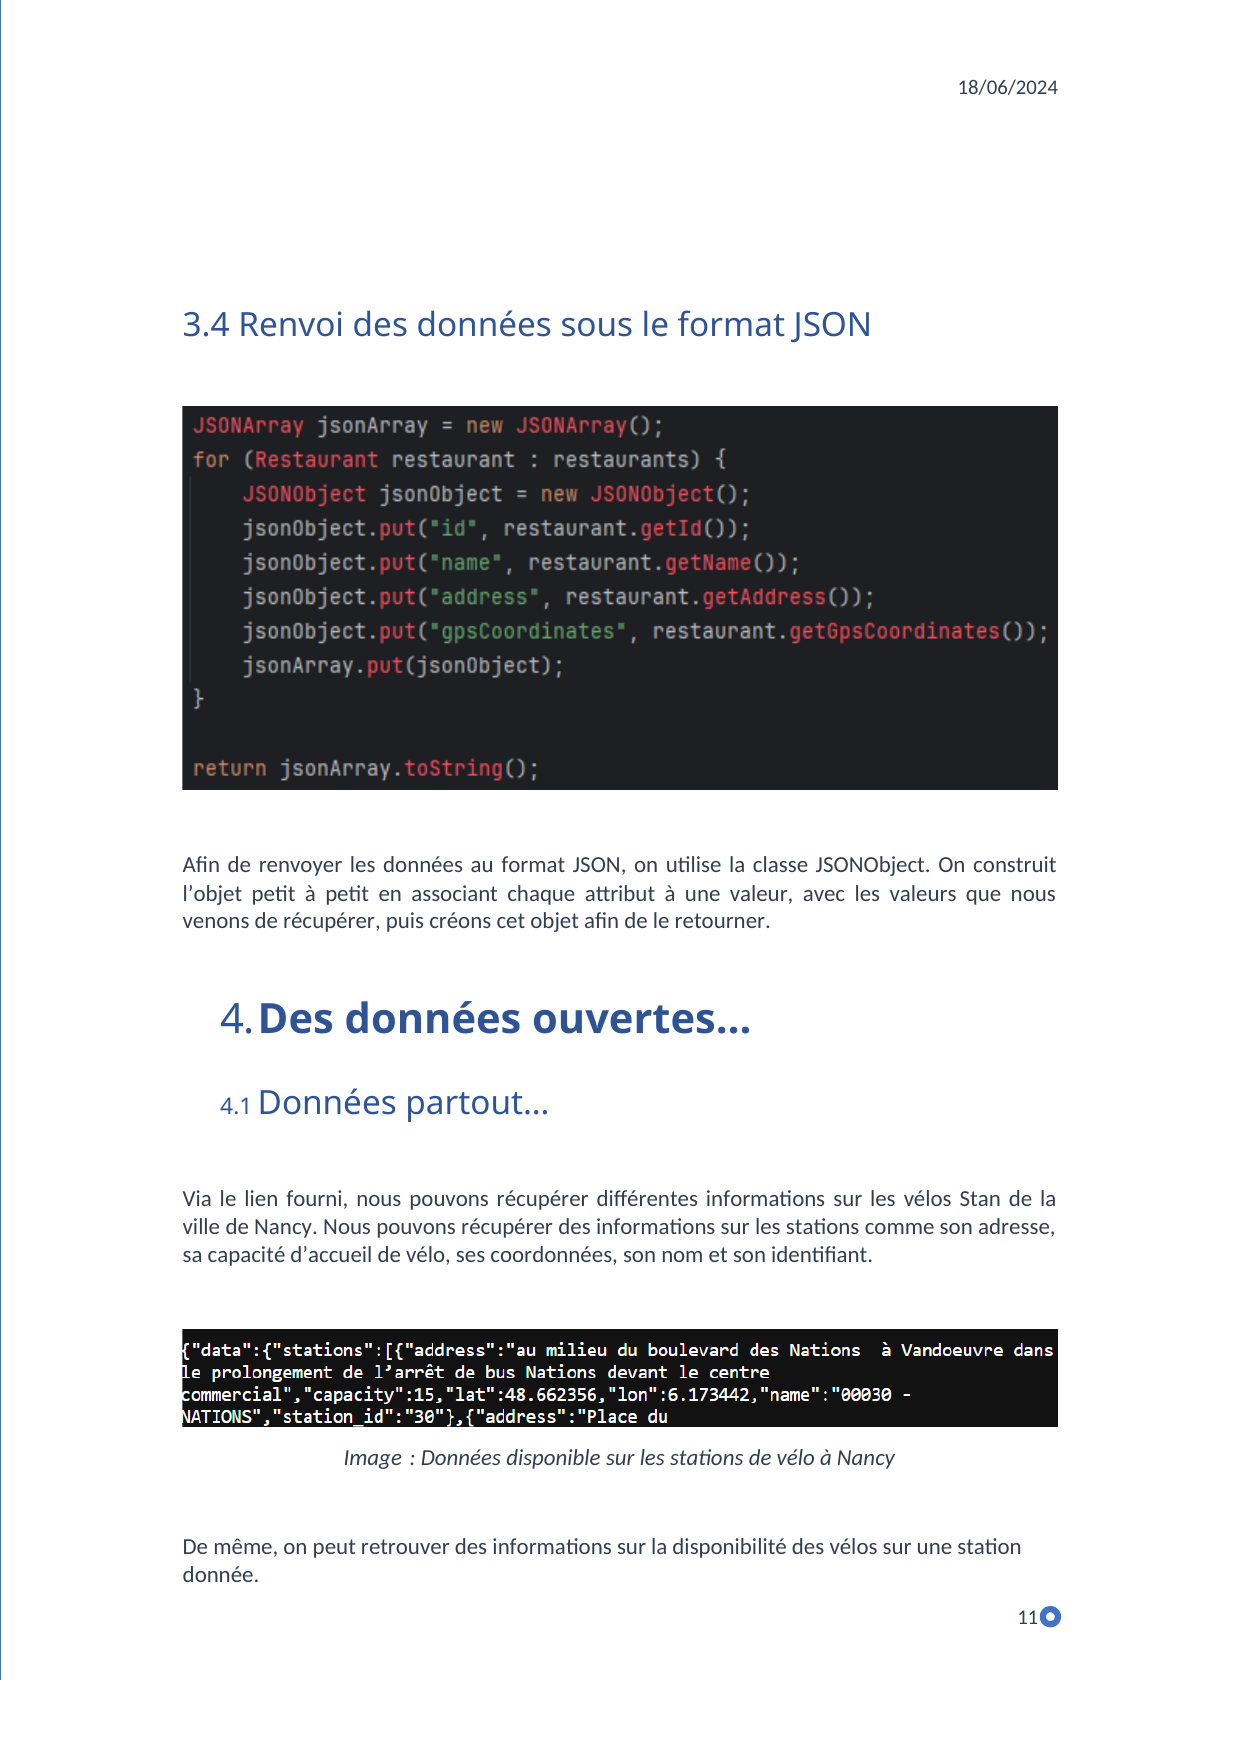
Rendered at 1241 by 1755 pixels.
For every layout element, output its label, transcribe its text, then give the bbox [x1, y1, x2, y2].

list Des données ouvertes… [220, 989, 1058, 1046]
list Via le lien fourni, nous pouvons récupérer différentes informations sur les vélos Stan de la ville de Nancy. Nous pouvons récupérer des informations sur les stations comme son adresse, sa capacité d’accueil de vélo, ses coordonnées, son nom et son identifiant. [182, 1184, 1058, 1268]
list Données partout… [220, 1079, 1058, 1124]
list Afin de renvoyer les données au format JSON, on utilise la classe JSONObject. On construit l’objet petit à petit en associant chaque attribut à une valeur, avec les valeurs que nous venons de récupérer, puis créons cet objet afin de le retourner. [182, 851, 1058, 935]
list De même, on peut retrouver des informations sur la disponibilité des vélos sur une station donnée. [182, 1532, 1058, 1588]
list Image : Données disponible sur les stations de vélo à Nancy [182, 1443, 1058, 1471]
subtitle 3.4 Renvoi des données sous le format JSON [182, 301, 1058, 346]
